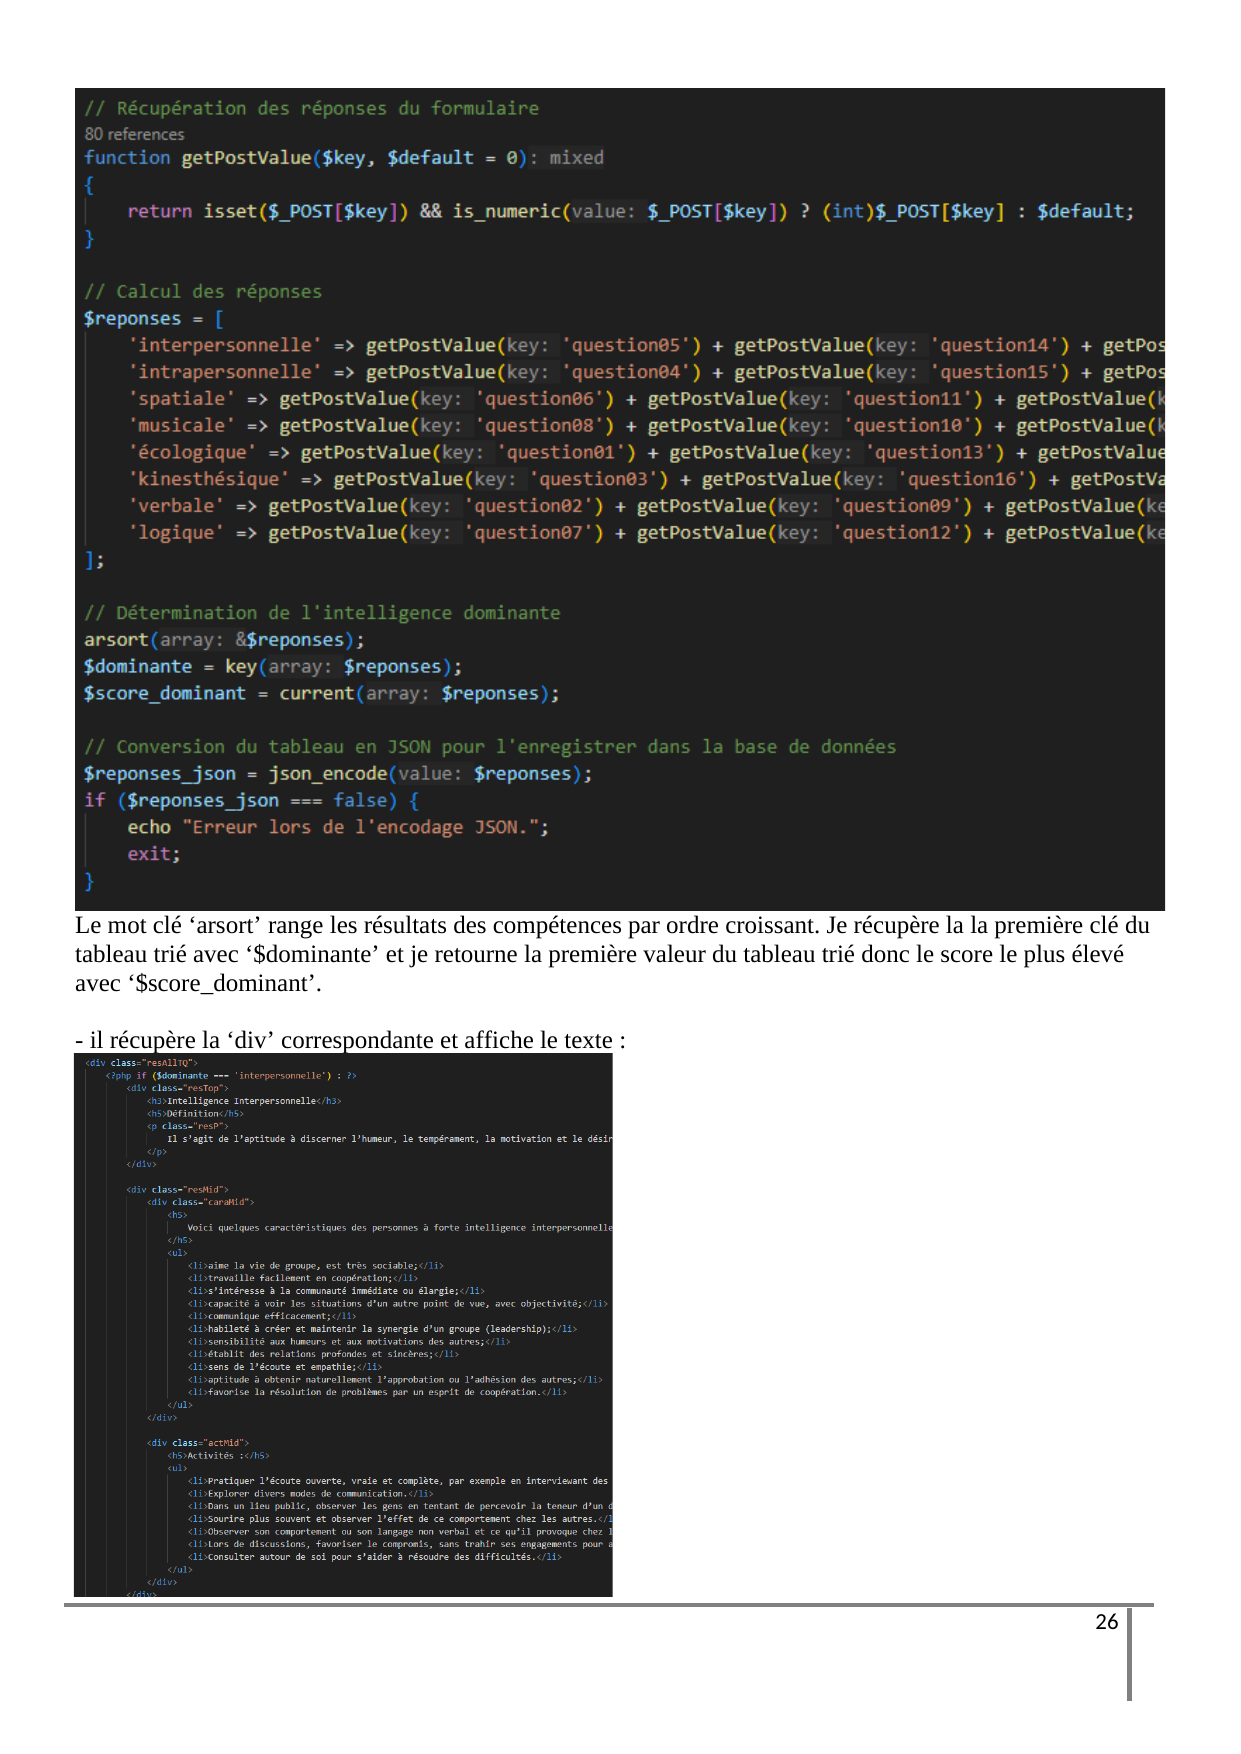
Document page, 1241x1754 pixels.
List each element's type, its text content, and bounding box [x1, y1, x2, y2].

text Le mot clé ‘arsort’ range les résultats des compétences par ordre croissant. Je récupère la la première clé du tableau trié avec ‘$dominante’ et je retourne la première valeur du tableau trié donc le score le plus élevé avec ‘$score_dominant’. [75, 911, 1165, 996]
picture [73, 1053, 613, 1597]
text - il récupère la ‘div’ correspondante et affiche le texte : [75, 1025, 1165, 1054]
picture [75, 88, 1166, 911]
